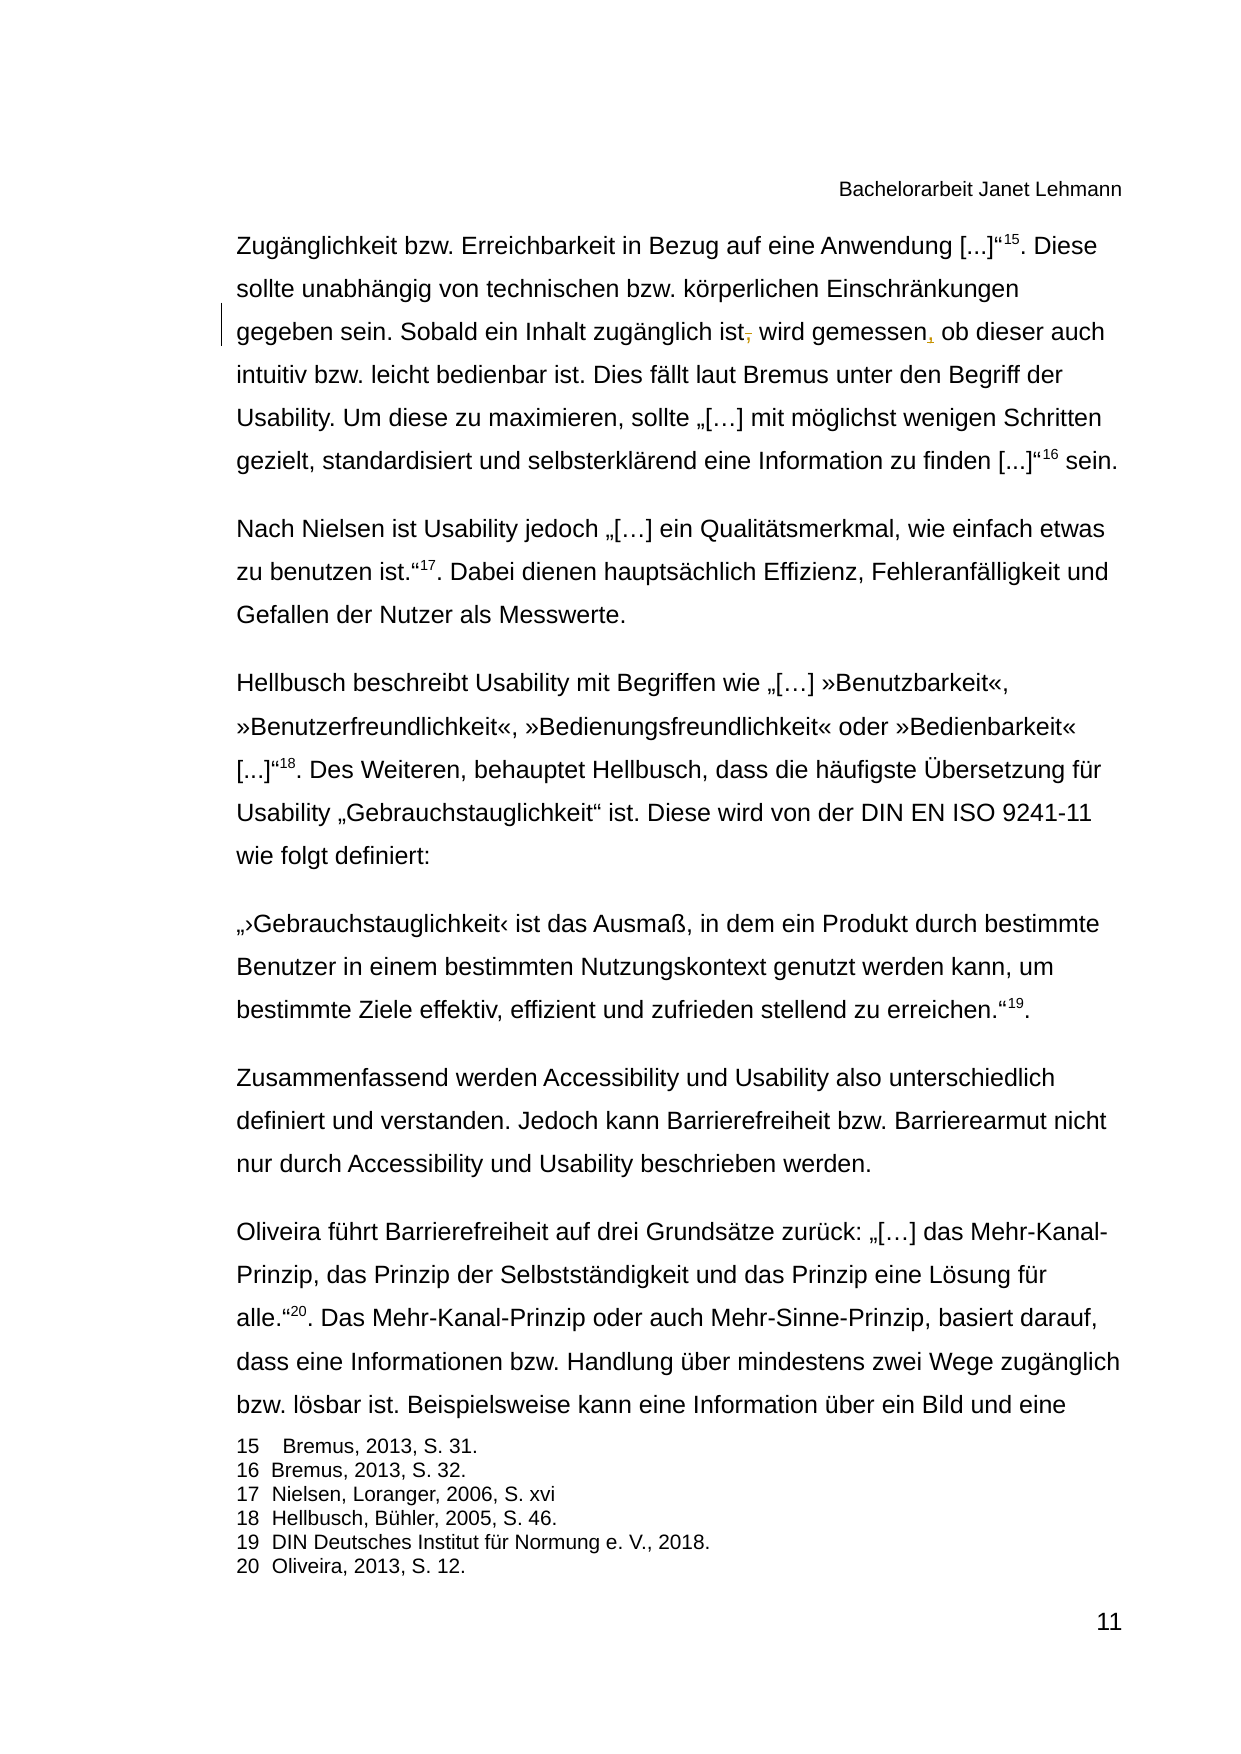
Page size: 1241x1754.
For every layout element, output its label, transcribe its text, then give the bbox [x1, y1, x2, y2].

text Oliveira führt Barrierefreiheit auf drei Grundsätze zurück: „[…] das Mehr-Kanal-Prinzip, das Prinzip der Selbstständigkeit und das Prinzip eine Lösung für alle.“. Das Mehr-Kanal-Prinzip oder auch Mehr-Sinne-Prinzip, basiert darauf, dass eine Informationen bzw. Handlung über mindestens zwei Wege zugänglich bzw. lösbar ist. Beispielsweise kann eine Information über ein Bild und eine [236, 1217, 1122, 1418]
text „›Gebrauchstauglichkeit‹ ist das Ausmaß, in dem ein Produkt durch bestimmte Benutzer in einem bestimmten Nutzungskontext genutzt werden kann, um bestimmte Ziele effektiv, effizient und zufrieden stellend zu erreichen.“. [236, 909, 1122, 1024]
text Bremus, 2013, S. 31. [236, 1434, 1122, 1458]
text DIN Deutsches Institut für Normung e. V., 2018. [236, 1530, 1122, 1554]
text Hellbusch beschreibt Usability mit Begriffen wie „[…] »Benutzbarkeit«, »Benutzerfreundlichkeit«, »Bedienungsfreundlichkeit« oder »Bedienbarkeit« [...]“. Des Weiteren, behauptet Hellbusch, dass die häufigste Übersetzung für Usability „Gebrauchstauglichkeit“ ist. Diese wird von der DIN EN ISO 9241-11 wie folgt definiert: [236, 668, 1122, 869]
text Nielsen, Loranger, 2006, S. xvi [236, 1482, 1122, 1506]
text Zugänglichkeit bzw. Erreichbarkeit in Bezug auf eine Anwendung [...]“. Diese sollte unabhängig von technischen bzw. körperlichen Einschränkungen gegeben sein. Sobald ein Inhalt zugänglich ist wird gemessen, ob dieser auch intuitiv bzw. leicht bedienbar ist. Dies fällt laut Bremus unter den Begriff der Usability. Um diese zu maximieren, sollte „[…] mit möglichst wenigen Schritten gezielt, standardisiert und selbsterklärend eine Information zu finden [...]“ sein. [236, 231, 1122, 475]
text Zusammenfassend werden Accessibility und Usability also unterschiedlich definiert und verstanden. Jedoch kann Barrierefreiheit bzw. Barrierearmut nicht nur durch Accessibility und Usability beschrieben werden. [236, 1063, 1122, 1178]
text Hellbusch, Bühler, 2005, S. 46. [236, 1506, 1122, 1530]
text Oliveira, 2013, S. 12. [236, 1554, 1122, 1578]
text Nach Nielsen ist Usability jedoch „[…] ein Qualitätsmerkmal, wie einfach etwas zu benutzen ist.“. Dabei dienen hauptsächlich Effizienz, Fehleranfälligkeit und Gefallen der Nutzer als Messwerte. [236, 514, 1122, 629]
text Bremus, 2013, S. 32. [236, 1458, 1122, 1482]
